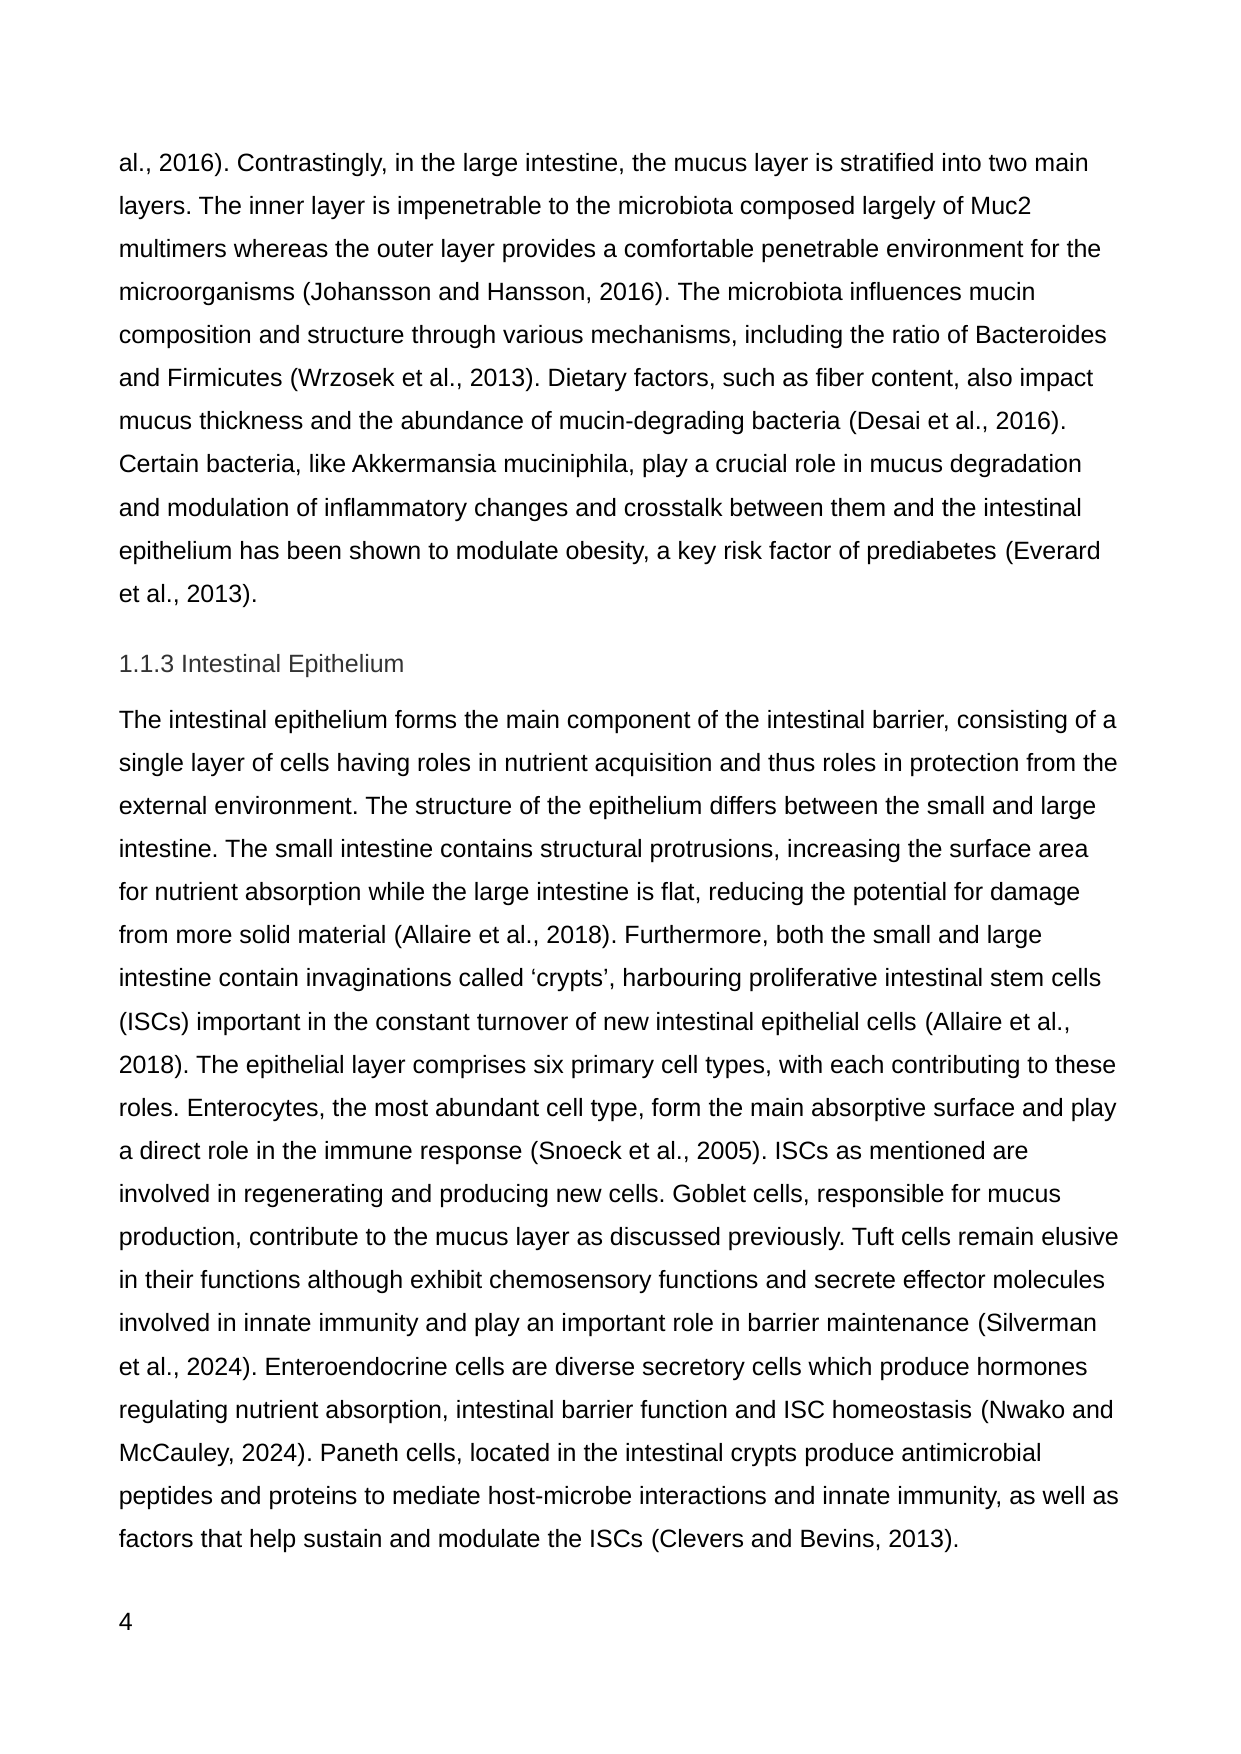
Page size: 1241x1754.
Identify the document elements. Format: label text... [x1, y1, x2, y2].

subtitle 1.1.3 Intestinal Epithelium [118, 649, 1122, 678]
text al., 2016). Contrastingly, in the large intestine, the mucus layer is stratified into two main layers. The inner layer is impenetrable to the microbiota composed largely of Muc2 multimers whereas the outer layer provides a comfortable penetrable environment for the microorganisms (Johansson and Hansson, 2016). The microbiota influences mucin composition and structure through various mechanisms, including the ratio of Bacteroides and Firmicutes (Wrzosek et al., 2013). Dietary factors, such as fiber content, also impact mucus thickness and the abundance of mucin-degrading bacteria (Desai et al., 2016). Certain bacteria, like Akkermansia muciniphila, play a crucial role in mucus degradation and modulation of inflammatory changes and crosstalk between them and the intestinal epithelium has been shown to modulate obesity, a key risk factor of prediabetes (Everard et al., 2013). [118, 148, 1122, 608]
text The intestinal epithelium forms the main component of the intestinal barrier, consisting of a single layer of cells having roles in nutrient acquisition and thus roles in protection from the external environment. The structure of the epithelium differs between the small and large intestine. The small intestine contains structural protrusions, increasing the surface area for nutrient absorption while the large intestine is flat, reducing the potential for damage from more solid material (Allaire et al., 2018). Furthermore, both the small and large intestine contain invaginations called ‘crypts’, harbouring proliferative intestinal stem cells (ISCs) important in the constant turnover of new intestinal epithelial cells (Allaire et al., 2018). The epithelial layer comprises six primary cell types, with each contributing to these roles. Enterocytes, the most abundant cell type, form the main absorptive surface and play a direct role in the immune response (Snoeck et al., 2005). ISCs as mentioned are involved in regenerating and producing new cells. Goblet cells, responsible for mucus production, contribute to the mucus layer as discussed previously. Tuft cells remain elusive in their functions although exhibit chemosensory functions and secrete effector molecules involved in innate immunity and play an important role in barrier maintenance (Silverman et al., 2024). Enteroendocrine cells are diverse secretory cells which produce hormones regulating nutrient absorption, intestinal barrier function and ISC homeostasis (Nwako and McCauley, 2024). Paneth cells, located in the intestinal crypts produce antimicrobial peptides and proteins to mediate host-microbe interactions and innate immunity, as well as factors that help sustain and modulate the ISCs (Clevers and Bevins, 2013). [118, 705, 1122, 1553]
